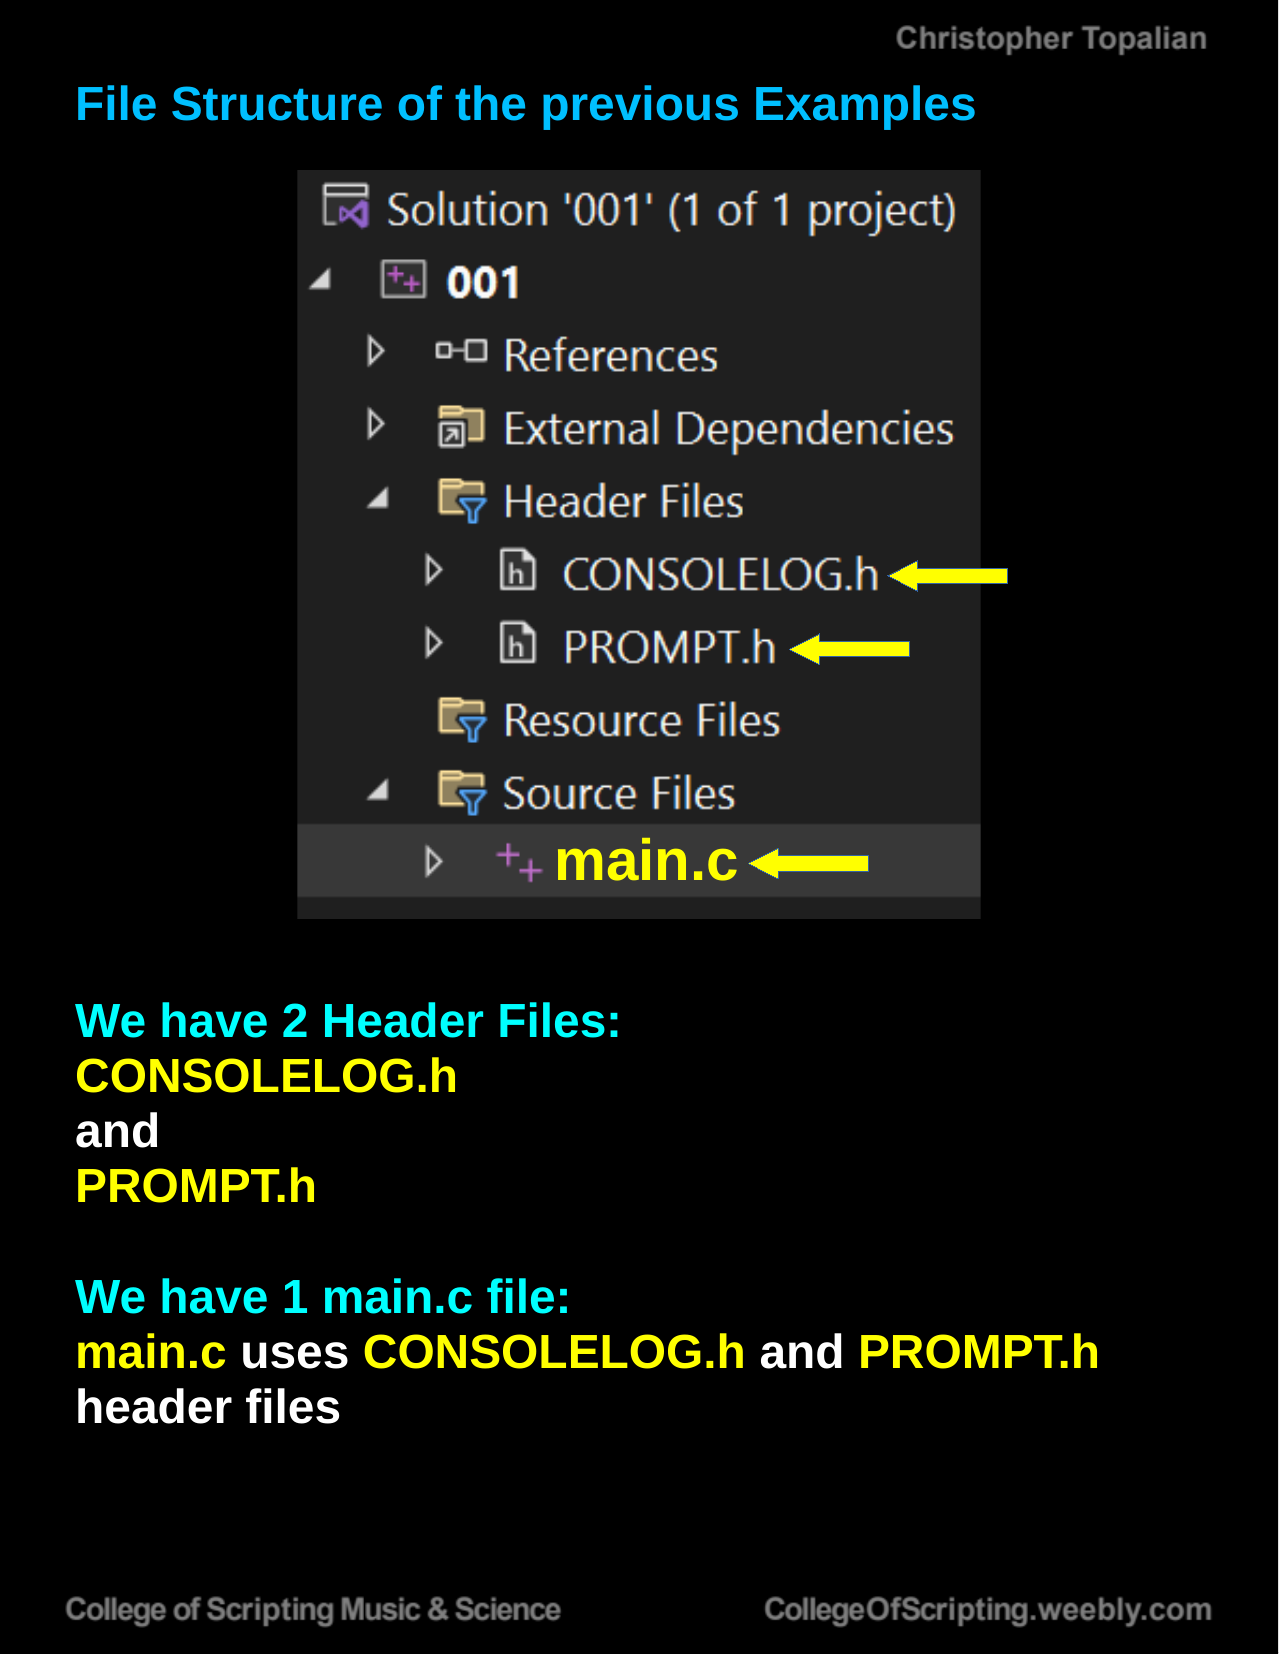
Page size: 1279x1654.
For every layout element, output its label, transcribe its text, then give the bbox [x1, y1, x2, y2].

subtitle File Structure of the previous Examples [75, 75, 1203, 130]
subtitle We have 1 main.c file: [75, 1268, 1203, 1323]
subtitle main.c uses CONSOLELOG.h and PROMPT.h header files [75, 1323, 1203, 1433]
subtitle and [75, 1103, 1203, 1158]
subtitle CONSOLELOG.h [75, 1048, 1203, 1103]
subtitle PROMPT.h [75, 1158, 1203, 1213]
picture [297, 170, 981, 919]
subtitle We have 2 Header Files: [75, 993, 1203, 1048]
